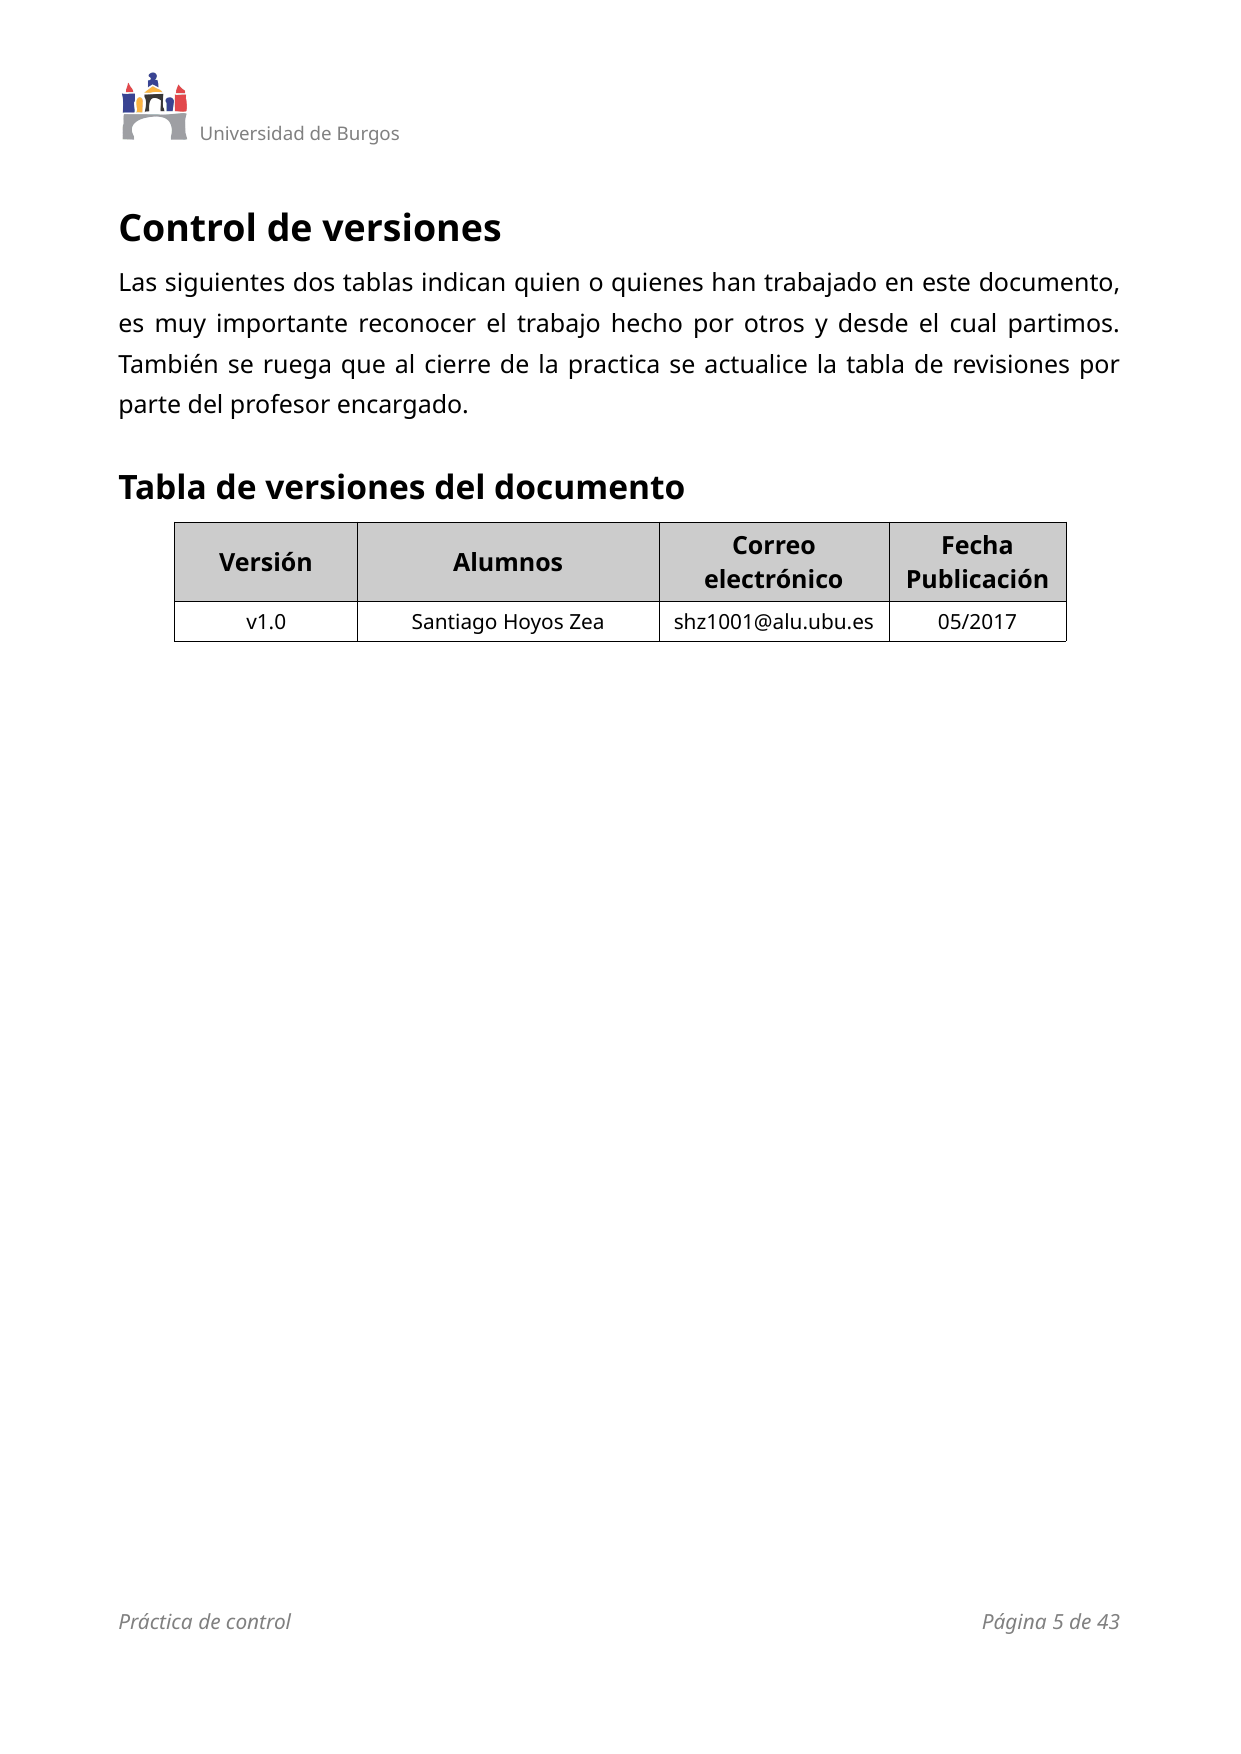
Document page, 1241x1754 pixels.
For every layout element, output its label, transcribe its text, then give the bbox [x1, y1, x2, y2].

table_header Fecha Publicación [890, 523, 1066, 601]
subtitle Tabla de versiones del documento [118, 463, 1122, 509]
table_cell 05/2017 [890, 602, 1066, 641]
table_header Versión [175, 523, 357, 601]
text Las siguientes dos tablas indican quien o quienes han trabajado en este documento, es muy importante reconocer el trabajo hecho por otros y desde el cual partimos. También se ruega que al cierre de la practica se actualice la tabla de revisiones por parte del profesor encargado. [118, 264, 1122, 421]
subtitle Control de versiones [118, 201, 1122, 252]
table_cell Santiago Hoyos Zea [358, 602, 659, 641]
table_cell v1.0 [175, 602, 357, 641]
table_header Alumnos [358, 523, 659, 601]
table_header Correo electrónico [660, 523, 889, 601]
picture [117, 72, 189, 142]
table_cell shz1001@alu.ubu.es [660, 602, 889, 641]
